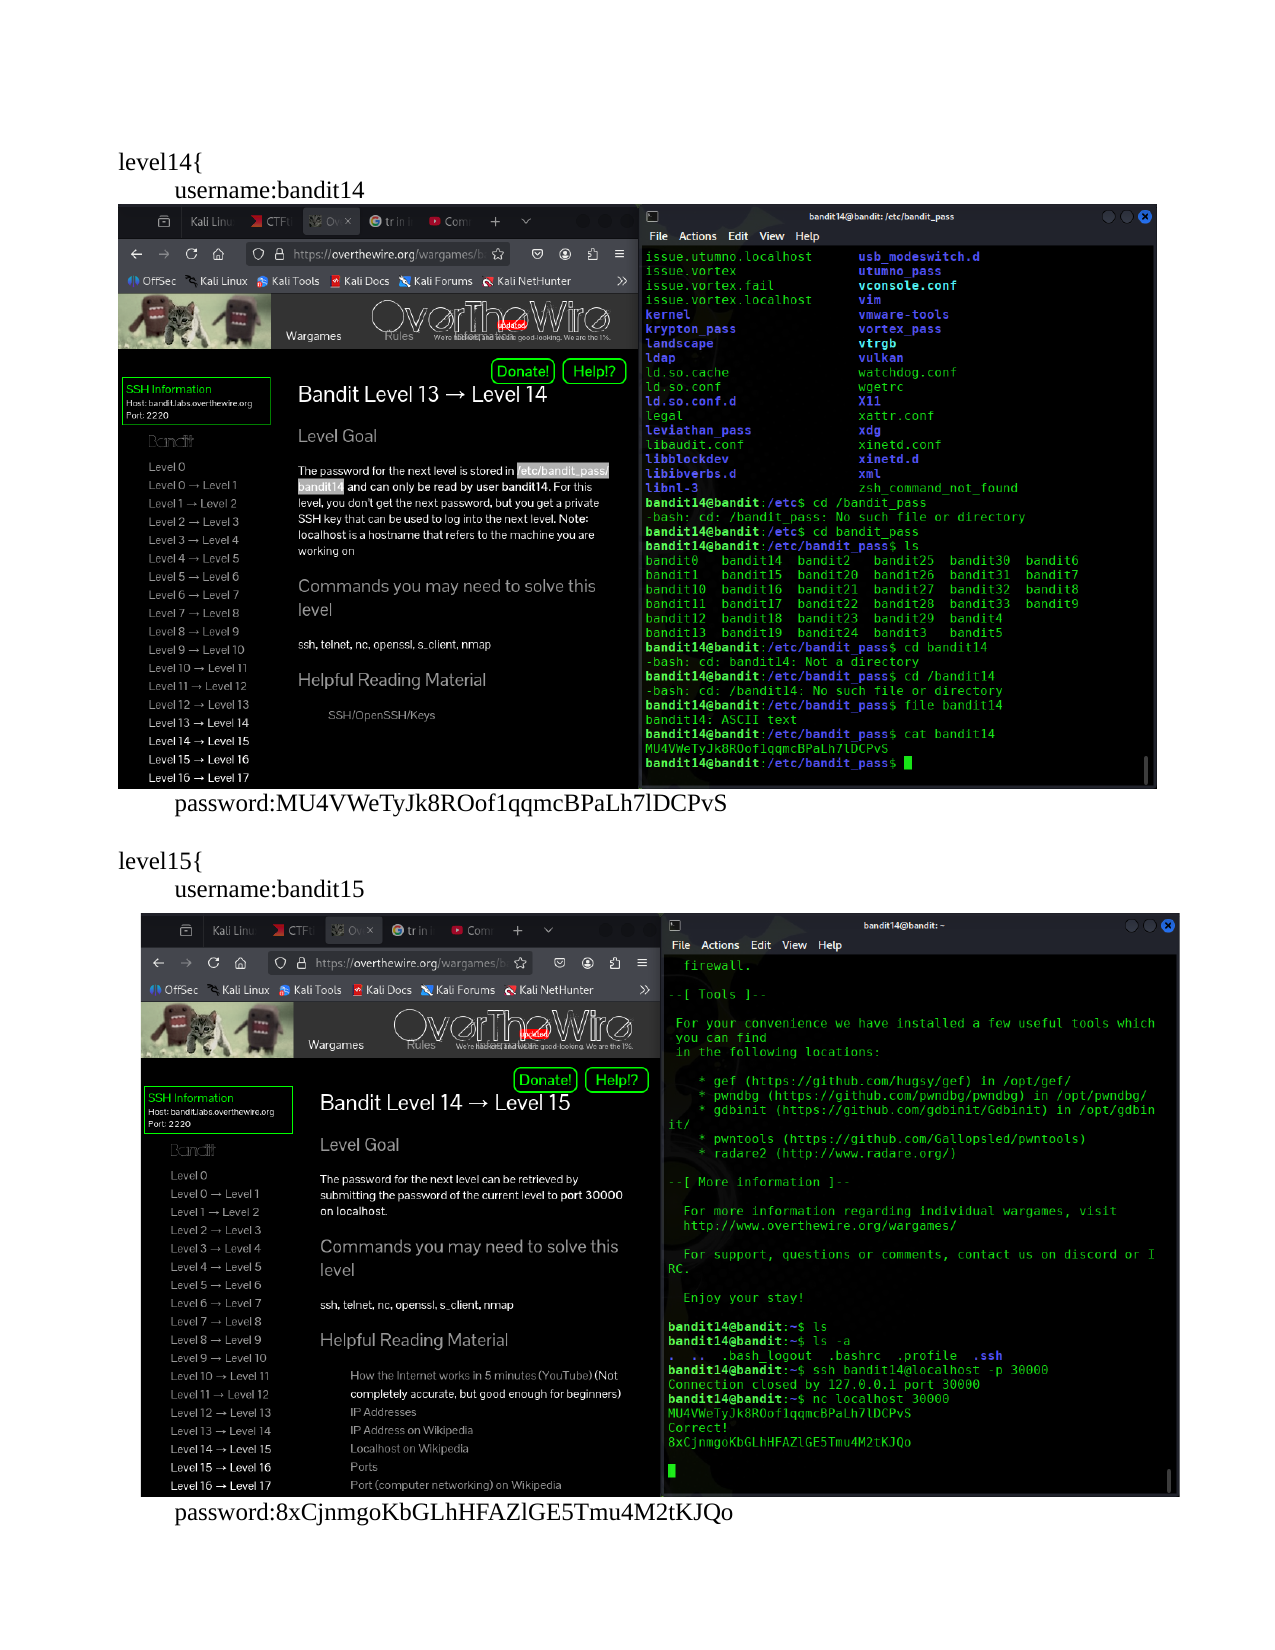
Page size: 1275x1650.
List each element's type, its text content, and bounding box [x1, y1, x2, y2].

text username:bandit15 [118, 874, 1157, 903]
text password:8xCjnmgoKbGLhHFAZlGE5Tmu4M2tKJQo [118, 903, 1157, 1526]
picture [118, 204, 1157, 789]
text level14{ [118, 147, 1157, 176]
text level15{ [118, 846, 1157, 874]
text username:bandit14 [118, 176, 1157, 204]
picture [140, 913, 1180, 1497]
text password:MU4VWeTyJk8ROof1qqmcBPaLh7lDCPvS [118, 789, 1157, 817]
